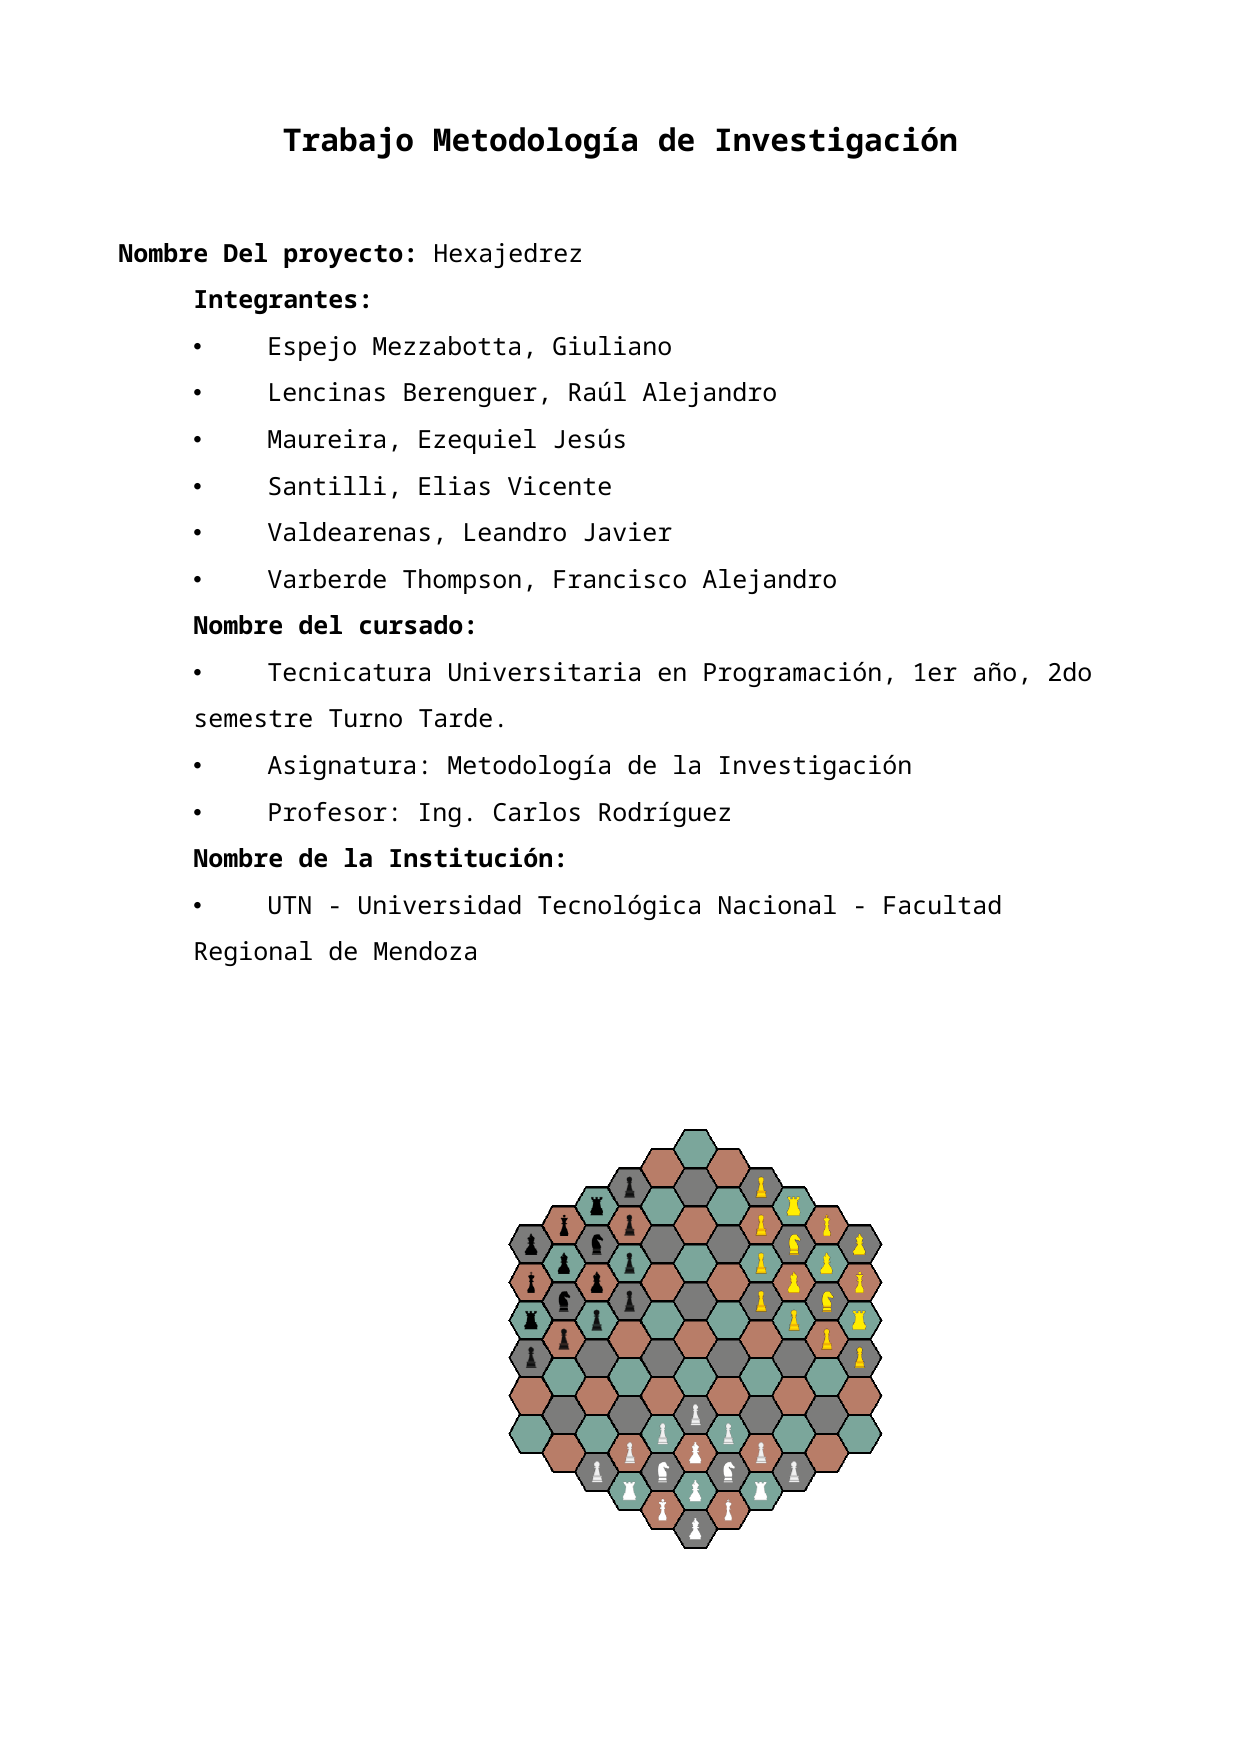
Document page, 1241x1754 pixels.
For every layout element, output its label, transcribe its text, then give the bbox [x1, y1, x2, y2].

text Trabajo Metodología de Investigación [118, 118, 1122, 161]
list Espejo Mezzabotta, Giuliano [193, 328, 1122, 363]
list Varberde Thompson, Francisco Alejandro [193, 561, 1122, 595]
list Santilli, Elias Vicente [193, 468, 1122, 502]
text Nombre del cursado: [193, 608, 1122, 642]
list UTN - Universidad Tecnológica Nacional - Facultad Regional de Mendoza [193, 887, 1122, 968]
list Valdearenas, Leandro Javier [193, 515, 1122, 549]
list Maureira, Ezequiel Jesús [193, 422, 1122, 456]
list Profesor: Ing. Carlos Rodríguez [193, 794, 1122, 828]
text Nombre de la Institución: [193, 841, 1122, 875]
list Tecnicatura Universitaria en Programación, 1er año, 2do semestre Turno Tarde. [193, 654, 1122, 735]
list Asignatura: Metodología de la Investigación [193, 748, 1122, 782]
text Nombre Del proyecto: Hexajedrez [118, 235, 1122, 269]
text Integrantes: [193, 282, 1122, 316]
list Lencinas Berenguer, Raúl Alejandro [193, 375, 1122, 409]
